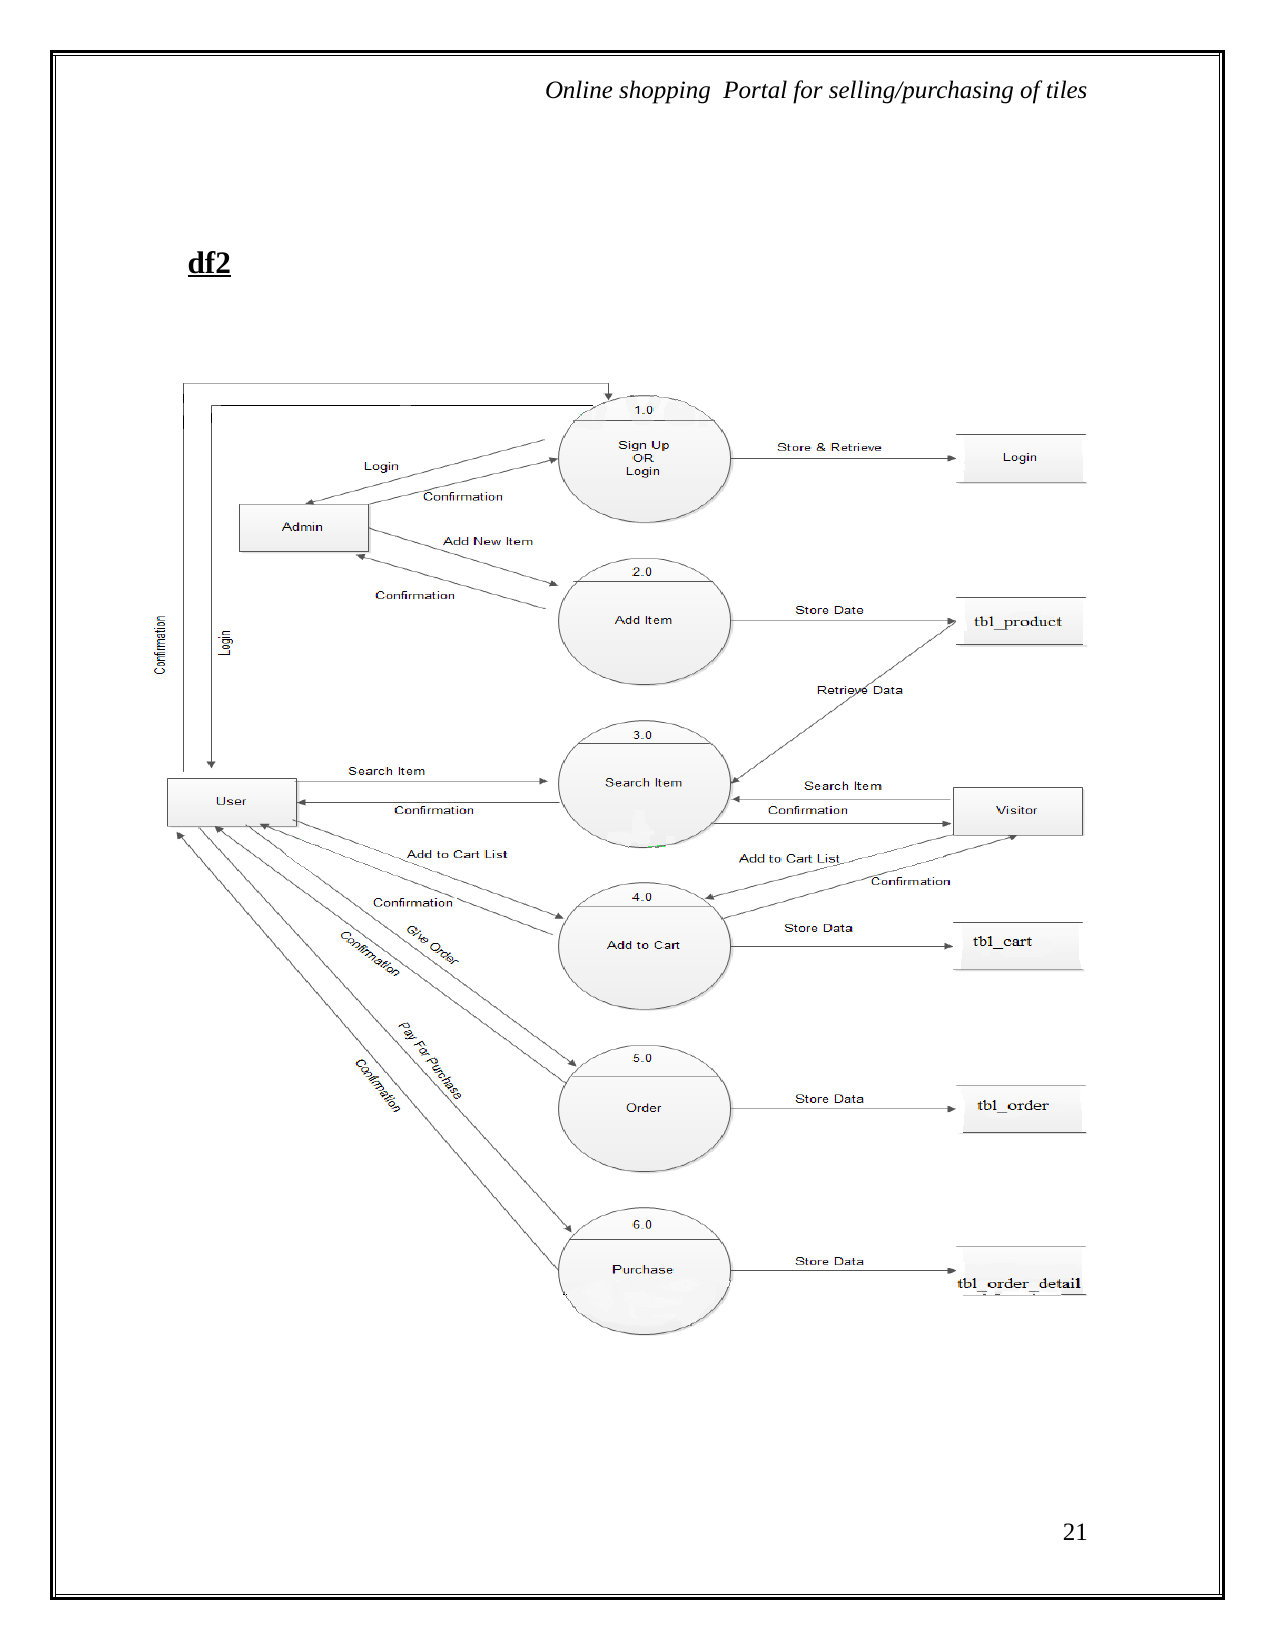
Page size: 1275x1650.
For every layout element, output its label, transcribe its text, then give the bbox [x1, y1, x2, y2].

picture [150, 375, 1088, 1336]
text df2 [187, 244, 1087, 280]
